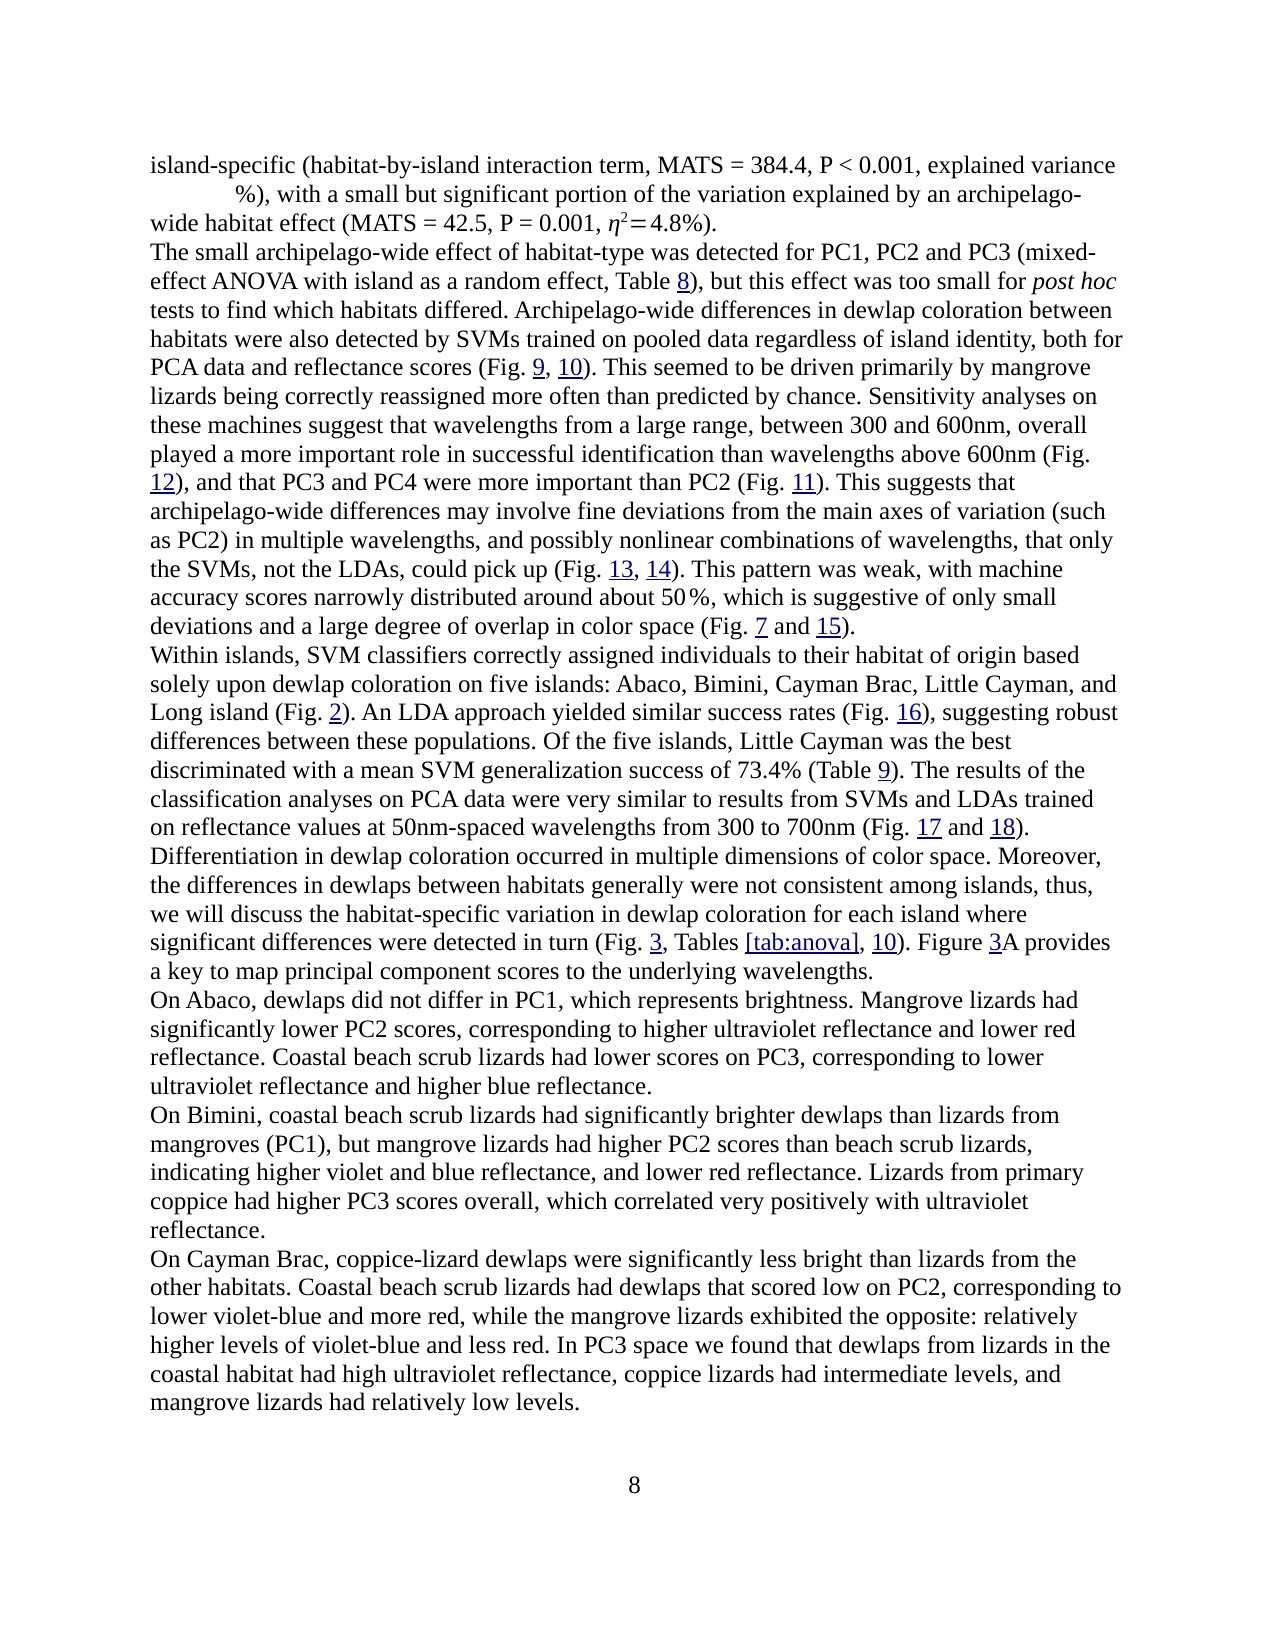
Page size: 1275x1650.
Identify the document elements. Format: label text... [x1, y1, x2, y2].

text island-specific (habitat-by-island interaction term, MATS = 384.4, P < 0.001, explained variance %), with a small but significant portion of the variation explained by an archipelago-wide habitat effect (MATS = 42.5, P = 0.001, %). The small archipelago-wide effect of habitat-type was detected for PC1, PC2 and PC3 (mixed-effect ANOVA with island as a random effect, Table 8), but this effect was too small for post hoc tests to find which habitats differed. Archipelago-wide differences in dewlap coloration between habitats were also detected by SVMs trained on pooled data regardless of island identity, both for PCA data and reflectance scores (Fig. 9, 10). This seemed to be driven primarily by mangrove lizards being correctly reassigned more often than predicted by chance. Sensitivity analyses on these machines suggest that wavelengths from a large range, between 300 and 600nm, overall played a more important role in successful identification than wavelengths above 600nm (Fig. 12), and that PC3 and PC4 were more important than PC2 (Fig. 11). This suggests that archipelago-wide differences may involve fine deviations from the main axes of variation (such as PC2) in multiple wavelengths, and possibly nonlinear combinations of wavelengths, that only the SVMs, not the LDAs, could pick up (Fig. 13, 14). This pattern was weak, with machine accuracy scores narrowly distributed around about , which is suggestive of only small deviations and a large degree of overlap in color space (Fig. 7 and 15). Within islands, SVM classifiers correctly assigned individuals to their habitat of origin based solely upon dewlap coloration on five islands: Abaco, Bimini, Cayman Brac, Little Cayman, and Long island (Fig. 2). An LDA approach yielded similar success rates (Fig. 16), suggesting robust differences between these populations. Of the five islands, Little Cayman was the best discriminated with a mean SVM generalization success of 73.4% (Table 9). The results of the classification analyses on PCA data were very similar to results from SVMs and LDAs trained on reflectance values at 50nm-spaced wavelengths from 300 to 700nm (Fig. 17 and 18). Differentiation in dewlap coloration occurred in multiple dimensions of color space. Moreover, the differences in dewlaps between habitats generally were not consistent among islands, thus, we will discuss the habitat-specific variation in dewlap coloration for each island where significant differences were detected in turn (Fig. 3, Tables [tab:anova], 10). Figure 3A provides a key to map principal component scores to the underlying wavelengths. On Abaco, dewlaps did not differ in PC1, which represents brightness. Mangrove lizards had significantly lower PC2 scores, corresponding to higher ultraviolet reflectance and lower red reflectance. Coastal beach scrub lizards had lower scores on PC3, corresponding to lower ultraviolet reflectance and higher blue reflectance. On Bimini, coastal beach scrub lizards had significantly brighter dewlaps than lizards from mangroves (PC1), but mangrove lizards had higher PC2 scores than beach scrub lizards, indicating higher violet and blue reflectance, and lower red reflectance. Lizards from primary coppice had higher PC3 scores overall, which correlated very positively with ultraviolet reflectance. On Cayman Brac, coppice-lizard dewlaps were significantly less bright than lizards from the other habitats. Coastal beach scrub lizards had dewlaps that scored low on PC2, corresponding to lower violet-blue and more red, while the mangrove lizards exhibited the opposite: relatively higher levels of violet-blue and less red. In PC3 space we found that dewlaps from lizards in the coastal habitat had high ultraviolet reflectance, coppice lizards had intermediate levels, and mangrove lizards had relatively low levels. [150, 150, 1125, 1416]
